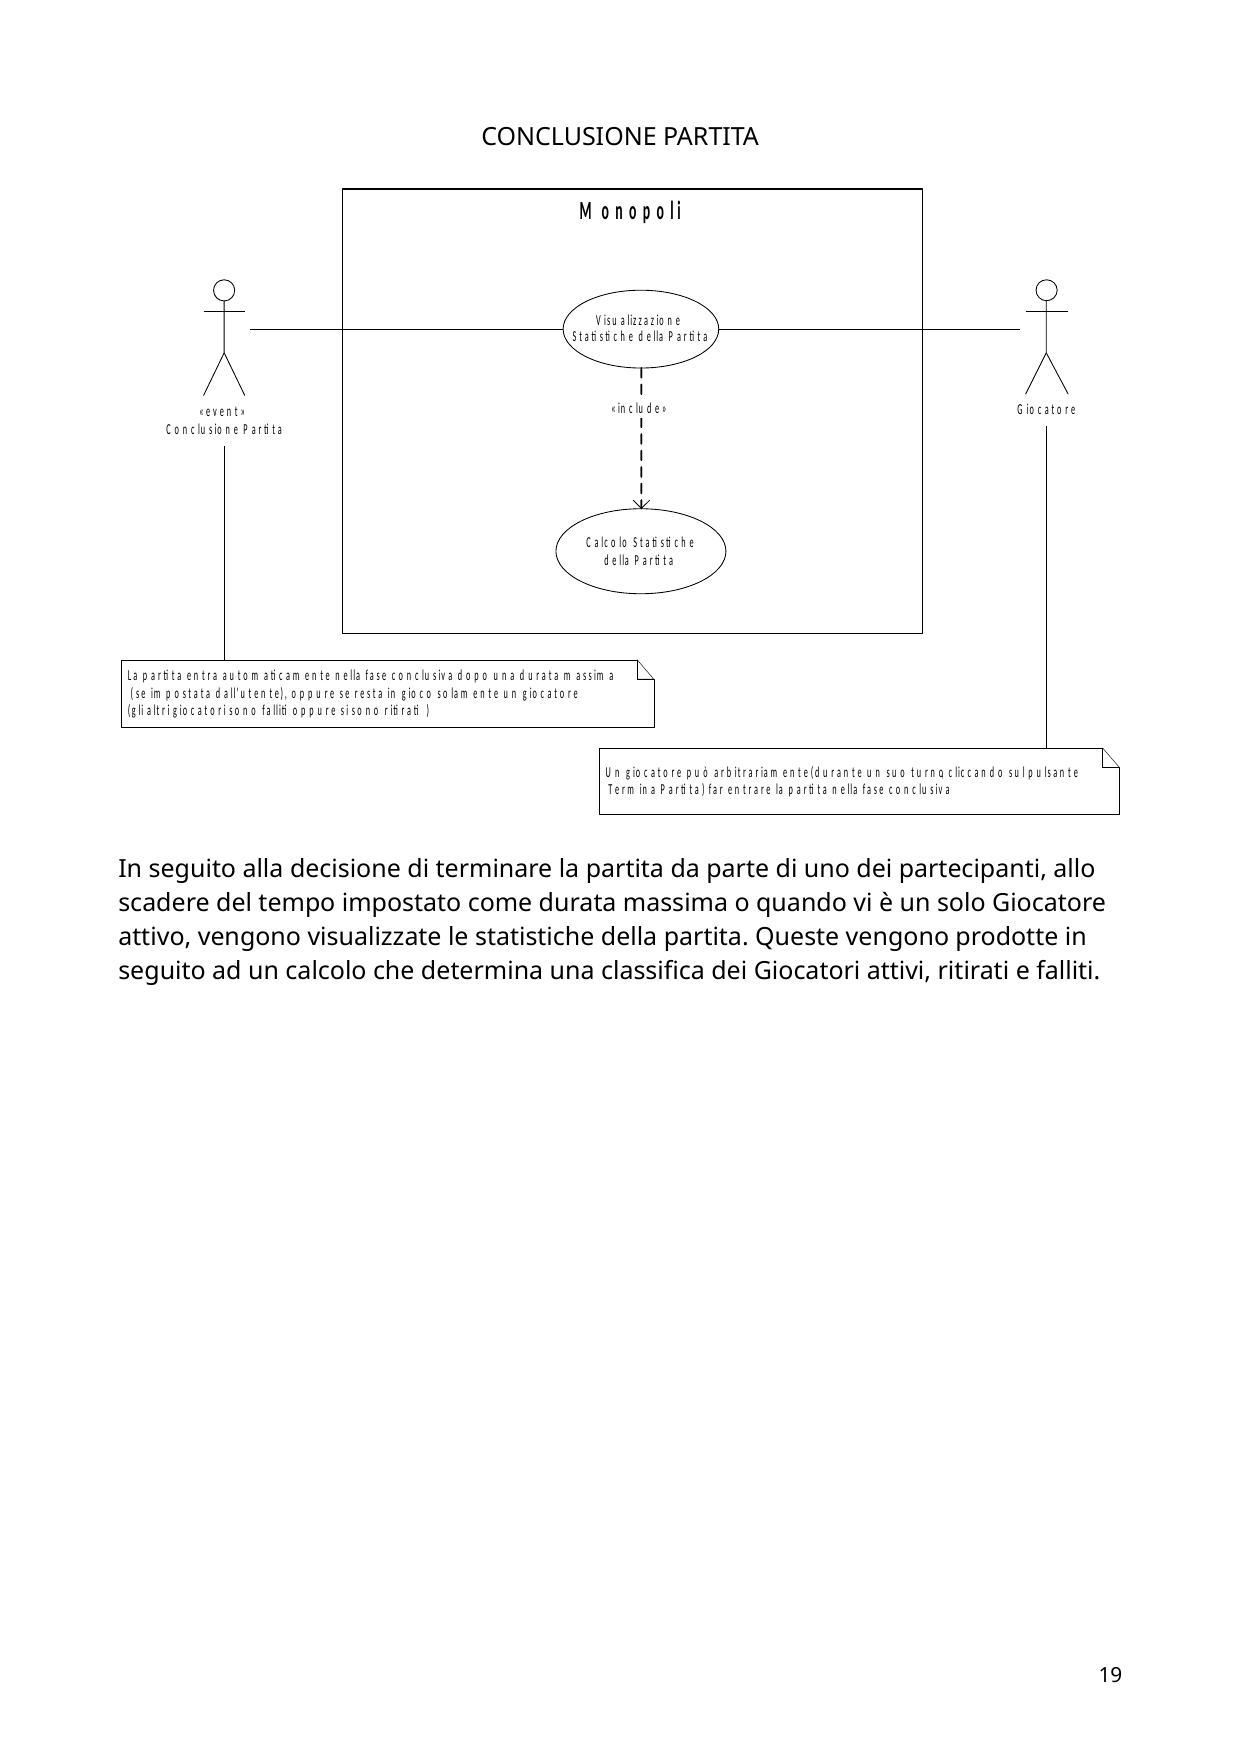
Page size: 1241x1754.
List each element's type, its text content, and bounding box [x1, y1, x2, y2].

text CONCLUSIONE PARTITA [118, 118, 1122, 152]
text In seguito alla decisione di terminare la partita da parte di uno dei partecipanti, allo scadere del tempo impostato come durata massima o quando vi è un solo Giocatore attivo, vengono visualizzate le statistiche della partita. Queste vengono prodotte in seguito ad un calcolo che determina una classifica dei Giocatori attivi, ritirati e falliti. [118, 851, 1122, 987]
